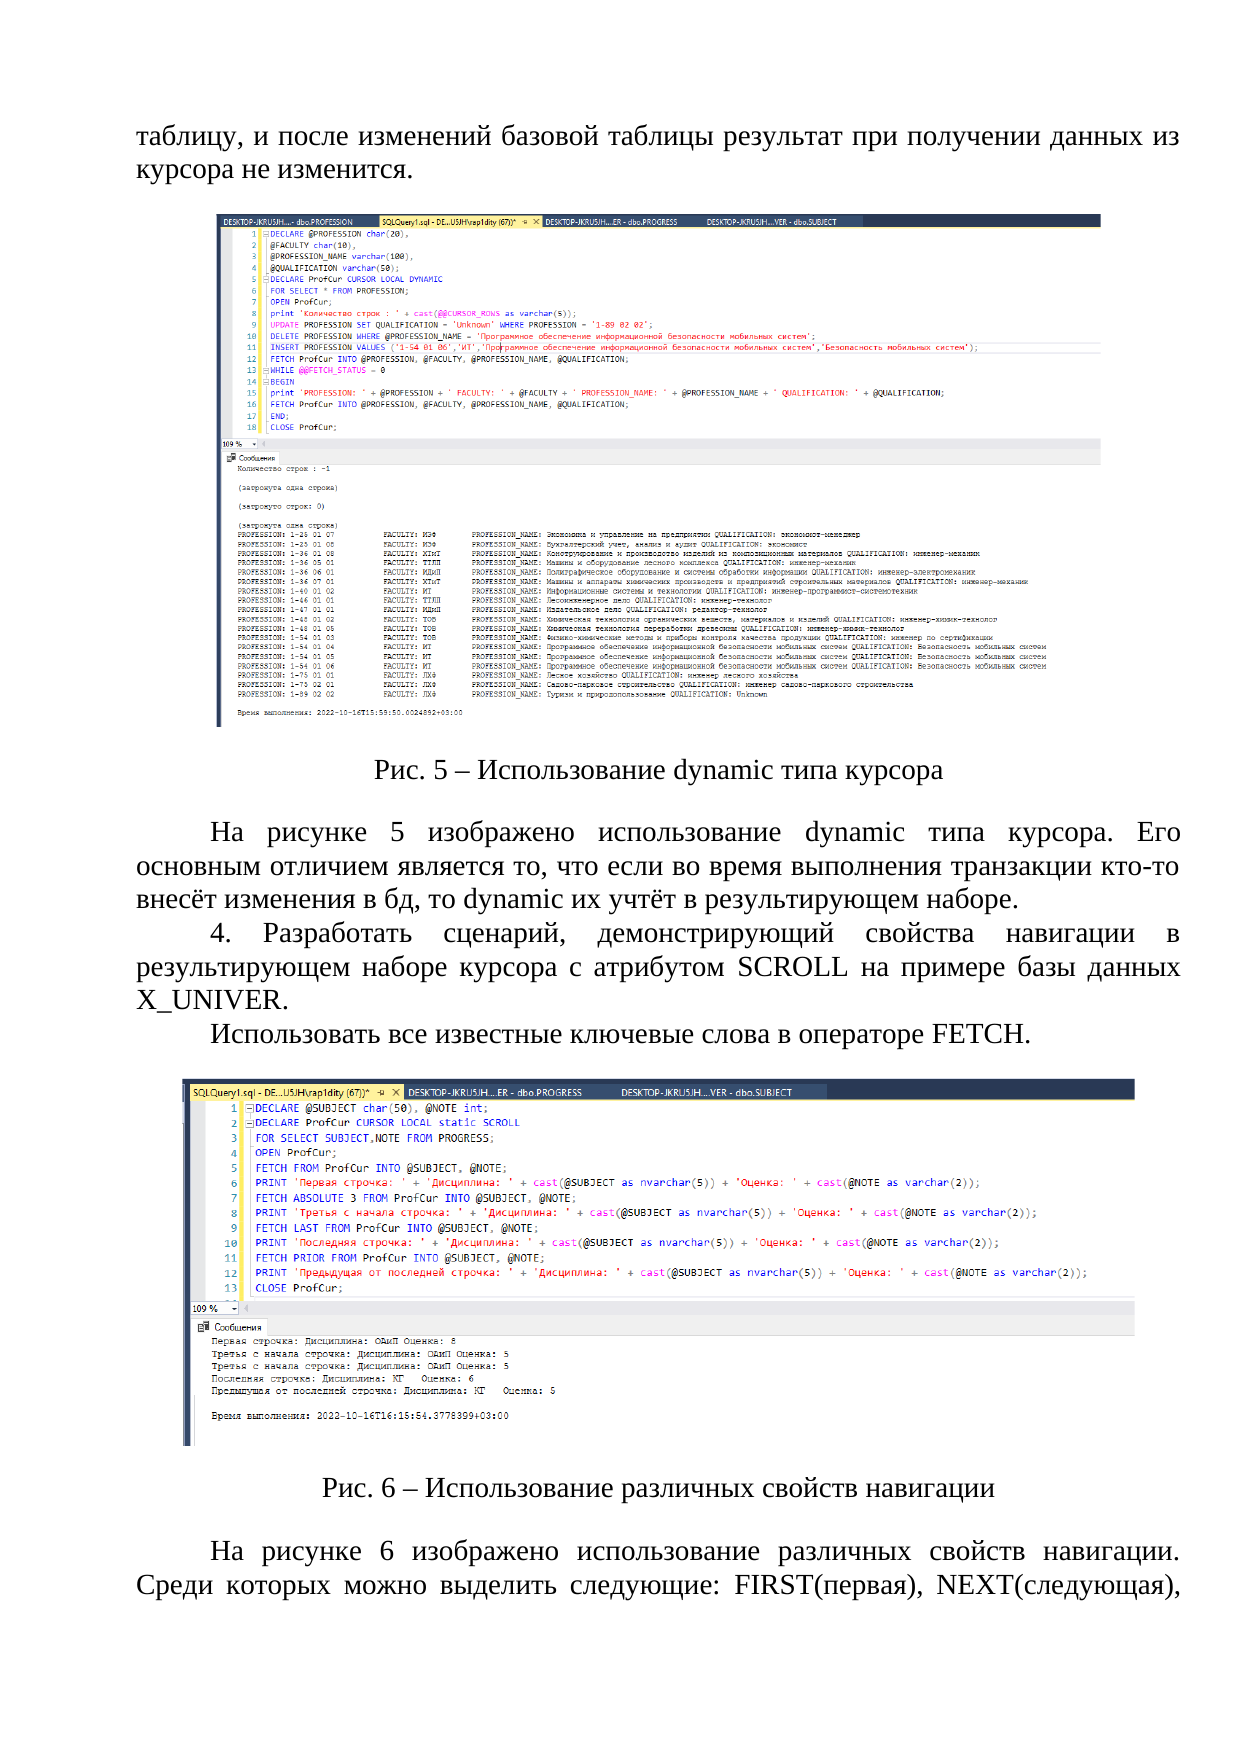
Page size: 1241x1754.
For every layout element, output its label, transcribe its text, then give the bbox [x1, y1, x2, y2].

picture [182, 1078, 1135, 1446]
text 4. Разработать сценарий, демонстрирующий свойства навигации в результирующем наборе курсора с атрибутом SCROLL на примере базы данных X_UNIVER. [136, 915, 1181, 1016]
text таблицу, и после изменений базовой таблицы результат при получении данных из курсора не изменится. [136, 118, 1181, 185]
text Использовать все известные ключевые слова в операторе FETCH. [136, 1016, 1181, 1049]
text Рис. 6 – Использование различных свойств навигации [136, 1471, 1181, 1504]
text На рисунке 6 изображено использование различных свойств навигации. Среди которых можно выделить следующие: FIRST(первая), NEXT(следующая), [136, 1533, 1181, 1600]
text На рисунке 5 изображено использование dynamic типа курсора. Его основным отличием является то, что если во время выполнения транзакции кто-то внесёт изменения в бд, то dynamic их учтёт в результирующем наборе. [136, 814, 1181, 915]
picture [216, 214, 1101, 727]
text Рис. 5 – Использование dynamic типа курсора [136, 752, 1181, 785]
